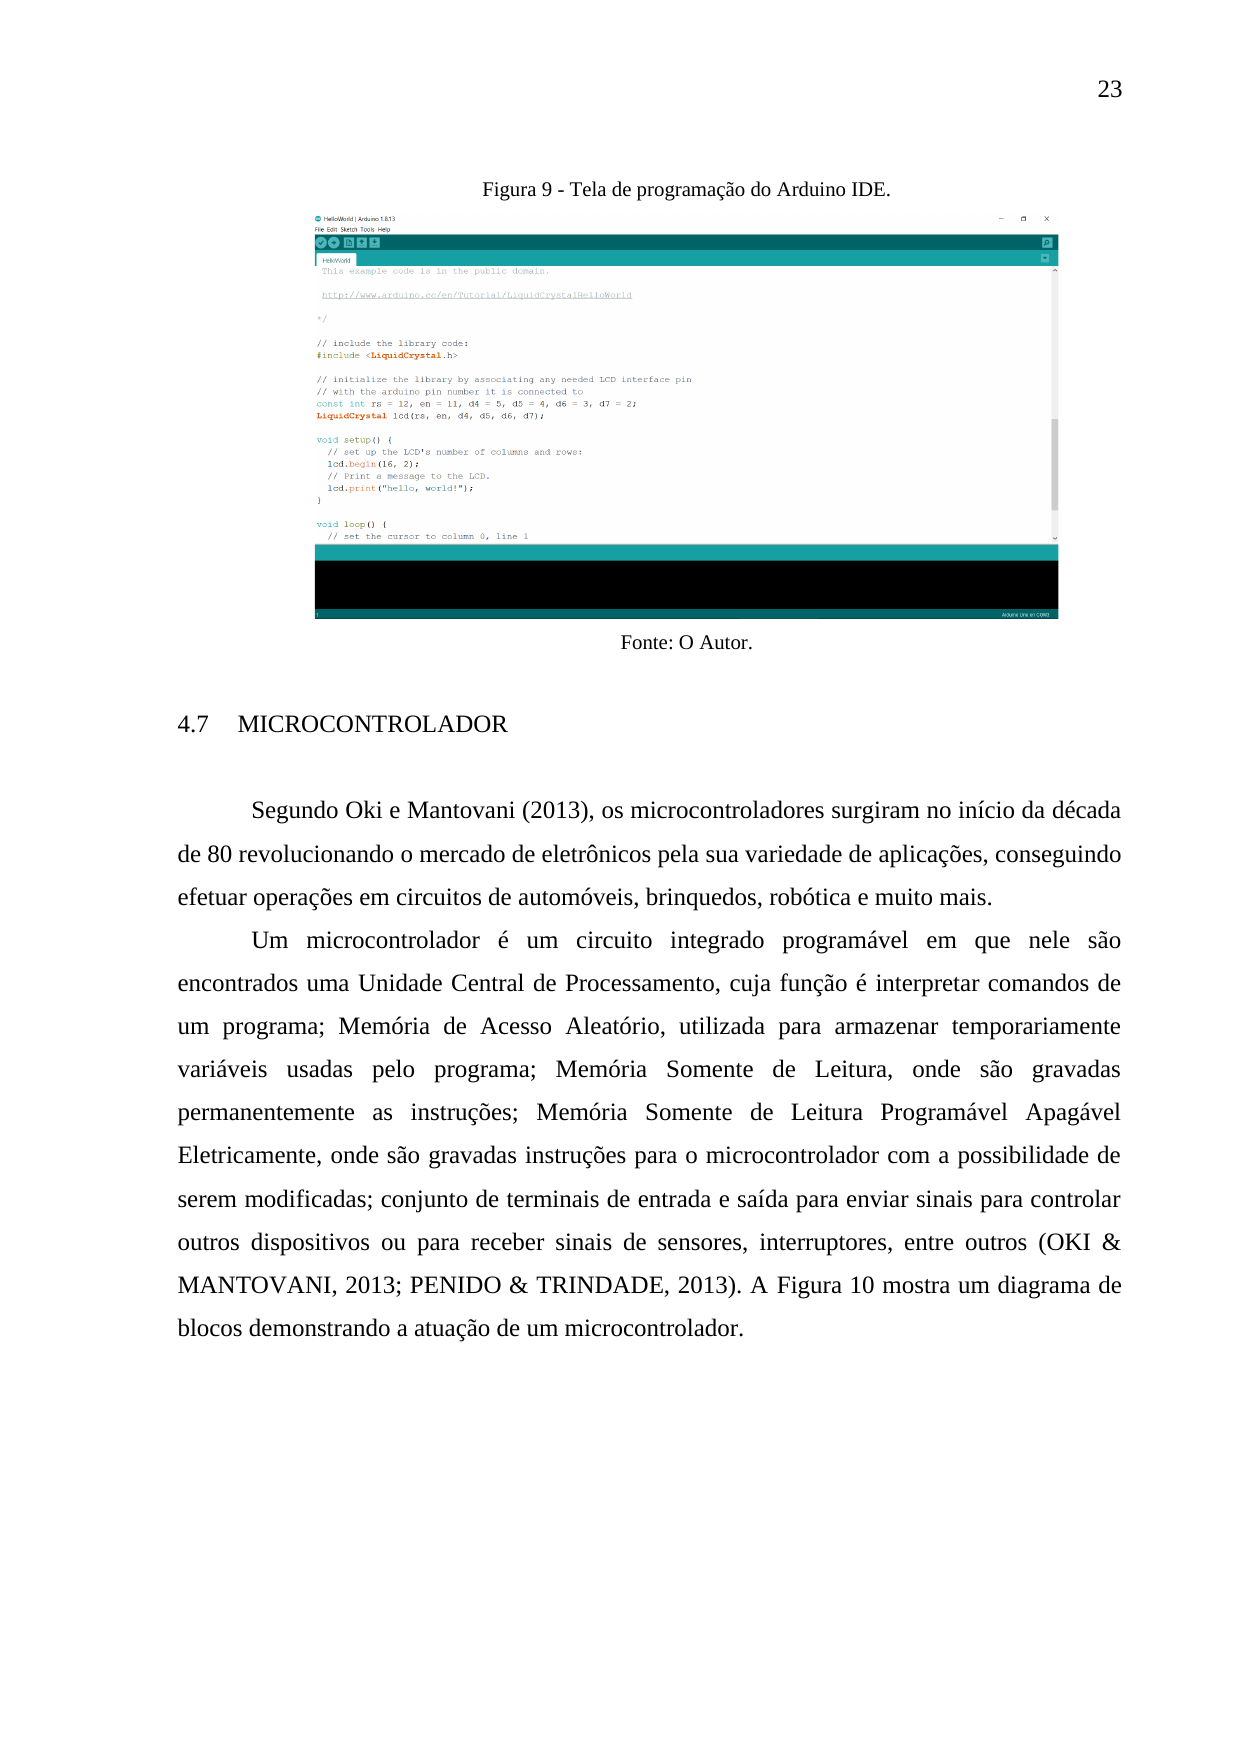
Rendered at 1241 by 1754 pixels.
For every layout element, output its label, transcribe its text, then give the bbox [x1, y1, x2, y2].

subtitle MICROCONTROLADOR [177, 709, 1122, 738]
text Figura 9 - Tela de programação do Arduino IDE. [177, 177, 1122, 201]
picture [314, 213, 1059, 619]
text Fonte: O Autor. [177, 630, 1122, 654]
text Um microcontrolador é um circuito integrado programável em que nele são encontrados uma Unidade Central de Processamento, cuja função é interpretar comandos de um programa; Memória de Acesso Aleatório, utilizada para armazenar temporariamente variáveis usadas pelo programa; Memória Somente de Leitura, onde são gravadas permanentemente as instruções; Memória Somente de Leitura Programável Apagável Eletricamente, onde são gravadas instruções para o microcontrolador com a possibilidade de serem modificadas; conjunto de terminais de entrada e saída para enviar sinais para controlar outros dispositivos ou para receber sinais de sensores, interruptores, entre outros (OKI & MANTOVANI, 2013; PENIDO & TRINDADE, 2013). A Figura 10 mostra um diagrama de blocos demonstrando a atuação de um microcontrolador. [177, 925, 1122, 1342]
text Segundo Oki e Mantovani (2013), os microcontroladores surgiram no início da década de 80 revolucionando o mercado de eletrônicos pela sua variedade de aplicações, conseguindo efetuar operações em circuitos de automóveis, brinquedos, robótica e muito mais. [177, 796, 1122, 911]
